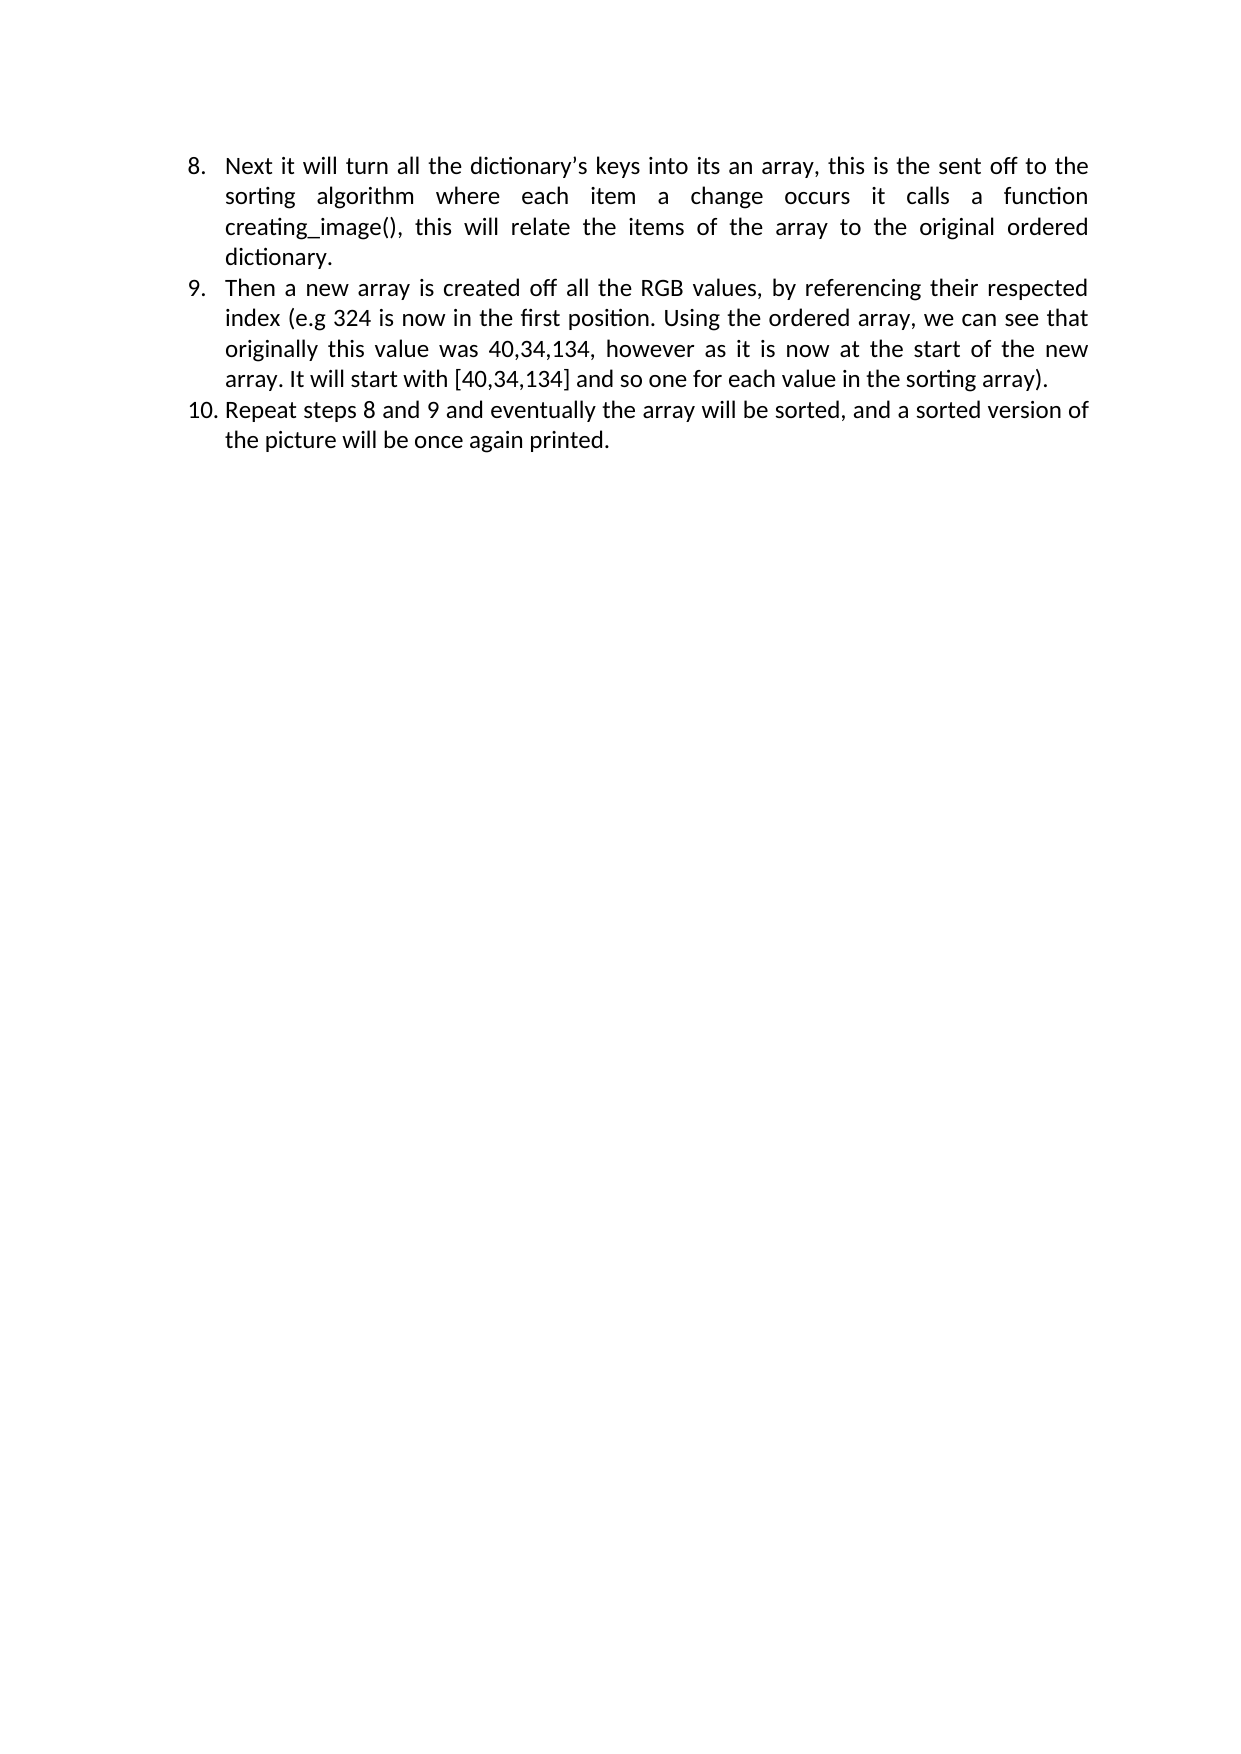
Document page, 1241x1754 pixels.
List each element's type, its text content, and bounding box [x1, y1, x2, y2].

list Then a new array is created off all the RGB values, by referencing their respected index (e.g 324 is now in the first position. Using the ordered array, we can see that originally this value was 40,34,134, however as it is now at the start of the new array. It will start with [40,34,134] and so one for each value in the sorting array). [187, 272, 1090, 394]
list Repeat steps 8 and 9 and eventually the array will be sorted, and a sorted version of the picture will be once again printed. [187, 394, 1090, 455]
list Next it will turn all the dictionary’s keys into its an array, this is the sent off to the sorting algorithm where each item a change occurs it calls a function creating_image(), this will relate the items of the array to the original ordered dictionary. [187, 150, 1090, 272]
